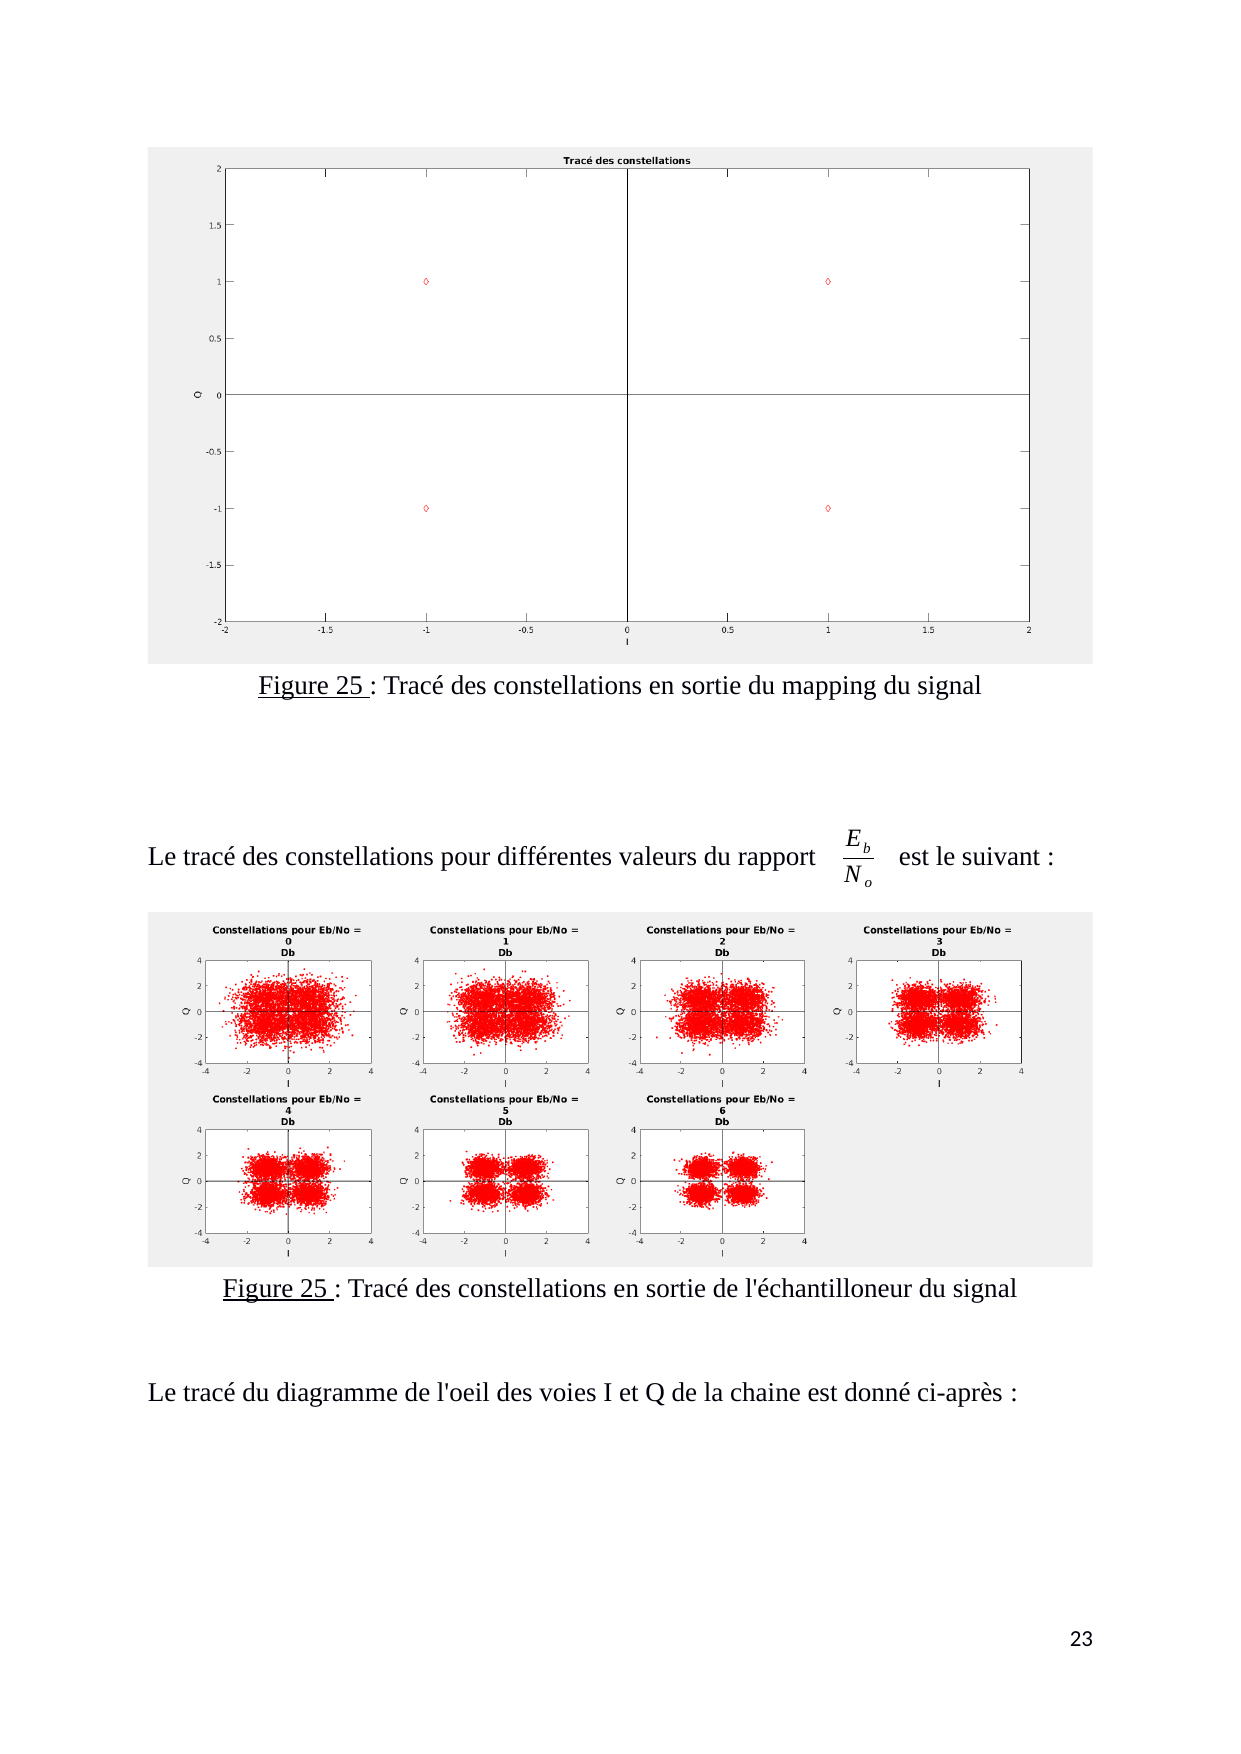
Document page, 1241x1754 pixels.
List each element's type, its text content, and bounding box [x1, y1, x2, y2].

text Le tracé des constellations pour différentes valeurs du rapport est le suivant : [148, 825, 1093, 891]
text Le tracé du diagramme de l'oeil des voies I et Q de la chaine est donné ci-après : [148, 1376, 1093, 1407]
picture [147, 147, 1093, 664]
text Figure 25 : Tracé des constellations en sortie de l'échantilloneur du signal [148, 1267, 1093, 1303]
picture [147, 912, 1093, 1267]
text Figure 25 : Tracé des constellations en sortie du mapping du signal [148, 664, 1093, 701]
